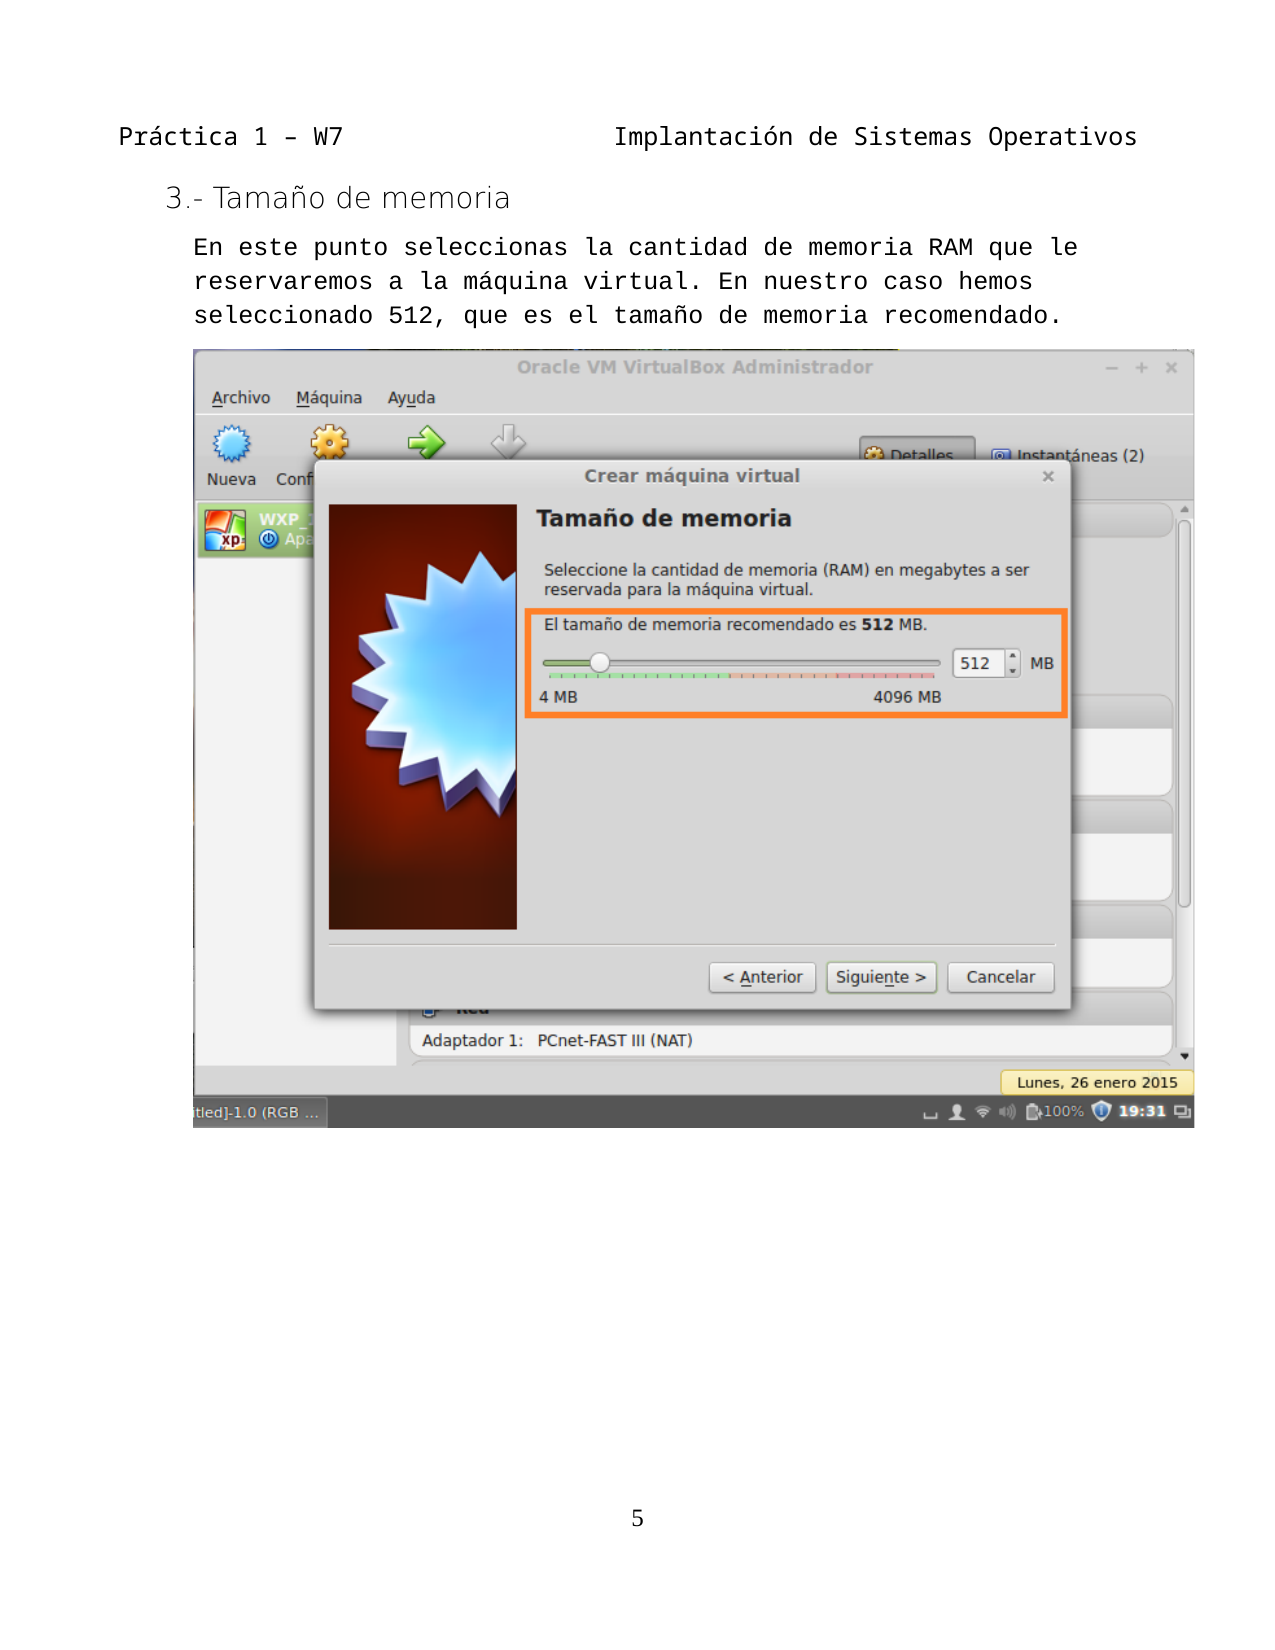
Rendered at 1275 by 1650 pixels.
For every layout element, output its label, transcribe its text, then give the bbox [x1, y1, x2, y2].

list Tamaño de memoria [156, 182, 1157, 216]
picture [193, 349, 1195, 1128]
list En este punto seleccionas la cantidad de memoria RAM que le reservaremos a la máquina virtual. En nuestro caso hemos seleccionado 512, que es el tamaño de memoria recomendado. [156, 235, 1157, 331]
